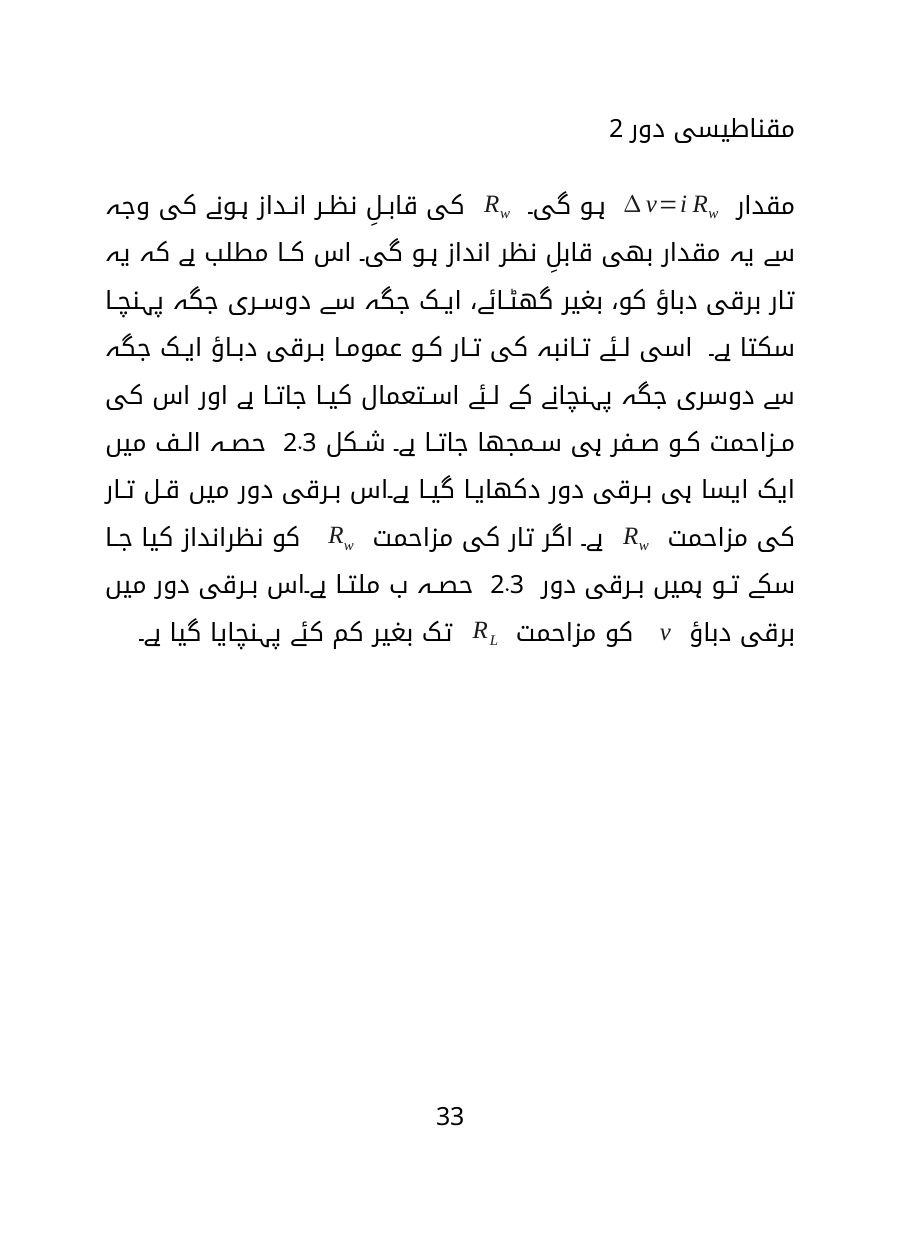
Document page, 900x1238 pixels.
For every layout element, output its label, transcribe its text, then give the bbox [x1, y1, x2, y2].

text برقی دور میں برقی دباؤ کی وجہ سے برقی رو پیدا ہوتا ہے۔ تانبہ کی موصلیت ہے جہاں موصلیت کی اکائی ہے۔لہٰذا تانبہ کی بنی تار کی برقی مزاحمت قابلِ نظرانداز ہوتی ہے۔اگر ایسی تار میں برقی روکا بہاو ہو، تو اس تار کی مزاحمت میں، اوہم کے قانون کے تحت، برقی دباؤ گھٹے گا اور اس گھٹنے کی مقدارہو گی۔کی قابلِ نظر انداز ہونے کی وجہ سے یہ مقدار بھی قابلِ نظر انداز ہو گی۔ اس کا مطلب ہے کہ یہ تار برقی دباؤ کو، بغیر گھٹائے، ایک جگہ سے دوسری جگہ پہنچا سکتا ہے۔ اسی لئے تانبہ کی تار کو عموما برقی دباؤ ایک جگہ سے دوسری جگہ پہنچانے کے لئے استعمال کیا جاتا ہے اور اس کی مزاحمت کو صفر ہی سمجھا جاتا ہے۔ شکل 2.3 حصہ الف میں ایک ایسا ہی برقی دور دکھایا گیا ہے۔اس برقی دور میں قل تار کی مزاحمتہے۔ اگر تار کی مزاحمت کو نظرانداز کیا جا سکے تو ہمیں برقی دور 2.3 حصہ ب ملتا ہے۔اس برقی دور میں برقی دباؤ کو مزاحمتتک بغیر کم کئے پہنچایا گیا ہے۔ [105, 182, 795, 656]
